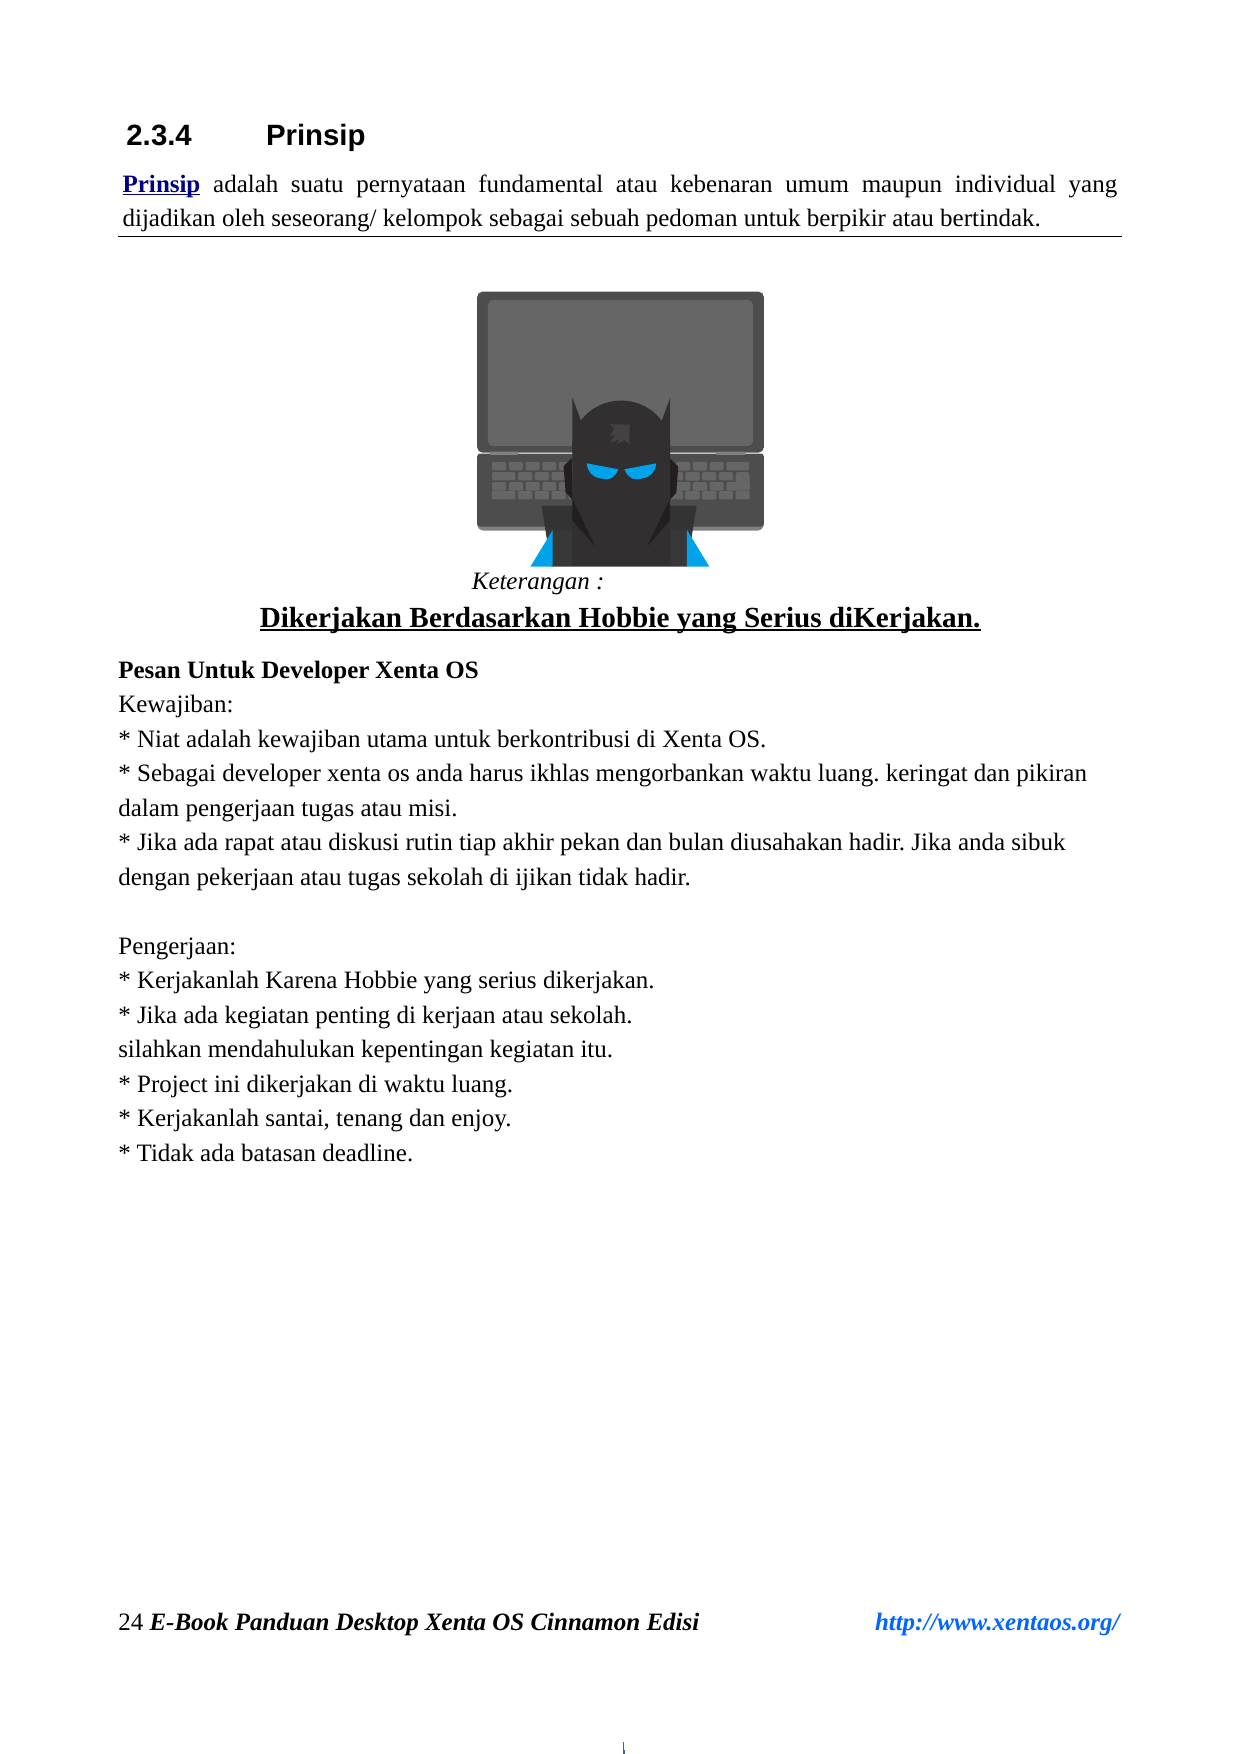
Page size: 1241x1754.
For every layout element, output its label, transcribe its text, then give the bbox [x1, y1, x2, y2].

text Dikerjakan Berdasarkan Hobbie yang Serius diKerjakan. [118, 600, 1122, 634]
text Pesan Untuk Developer Xenta OS Kewajiban: * Niat adalah kewajiban utama untuk berkontribusi di Xenta OS. * Sebagai developer xenta os anda harus ikhlas mengorbankan waktu luang. keringat dan pikiran dalam pengerjaan tugas atau misi. * Jika ada rapat atau diskusi rutin tiap akhir pekan dan bulan diusahakan hadir. Jika anda sibuk dengan pekerjaan atau tugas sekolah di ijikan tidak hadir. Pengerjaan: * Kerjakanlah Karena Hobbie yang serius dikerjakan. * Jika ada kegiatan penting di kerjaan atau sekolah. silahkan mendahulukan kepentingan kegiatan itu. * Project ini dikerjakan di waktu luang. * Kerjakanlah santai, tenang dan enjoy. * Tidak ada batasan deadline. [118, 655, 1122, 1166]
text Prinsip adalah suatu pernyataan fundamental atau kebenaran umum maupun individual yang dijadikan oleh seseorang/ kelompok sebagai sebuah pedoman untuk berpikir atau bertindak. [118, 164, 1122, 236]
text Keterangan : [472, 269, 769, 595]
subtitle Prinsip [118, 118, 1122, 152]
